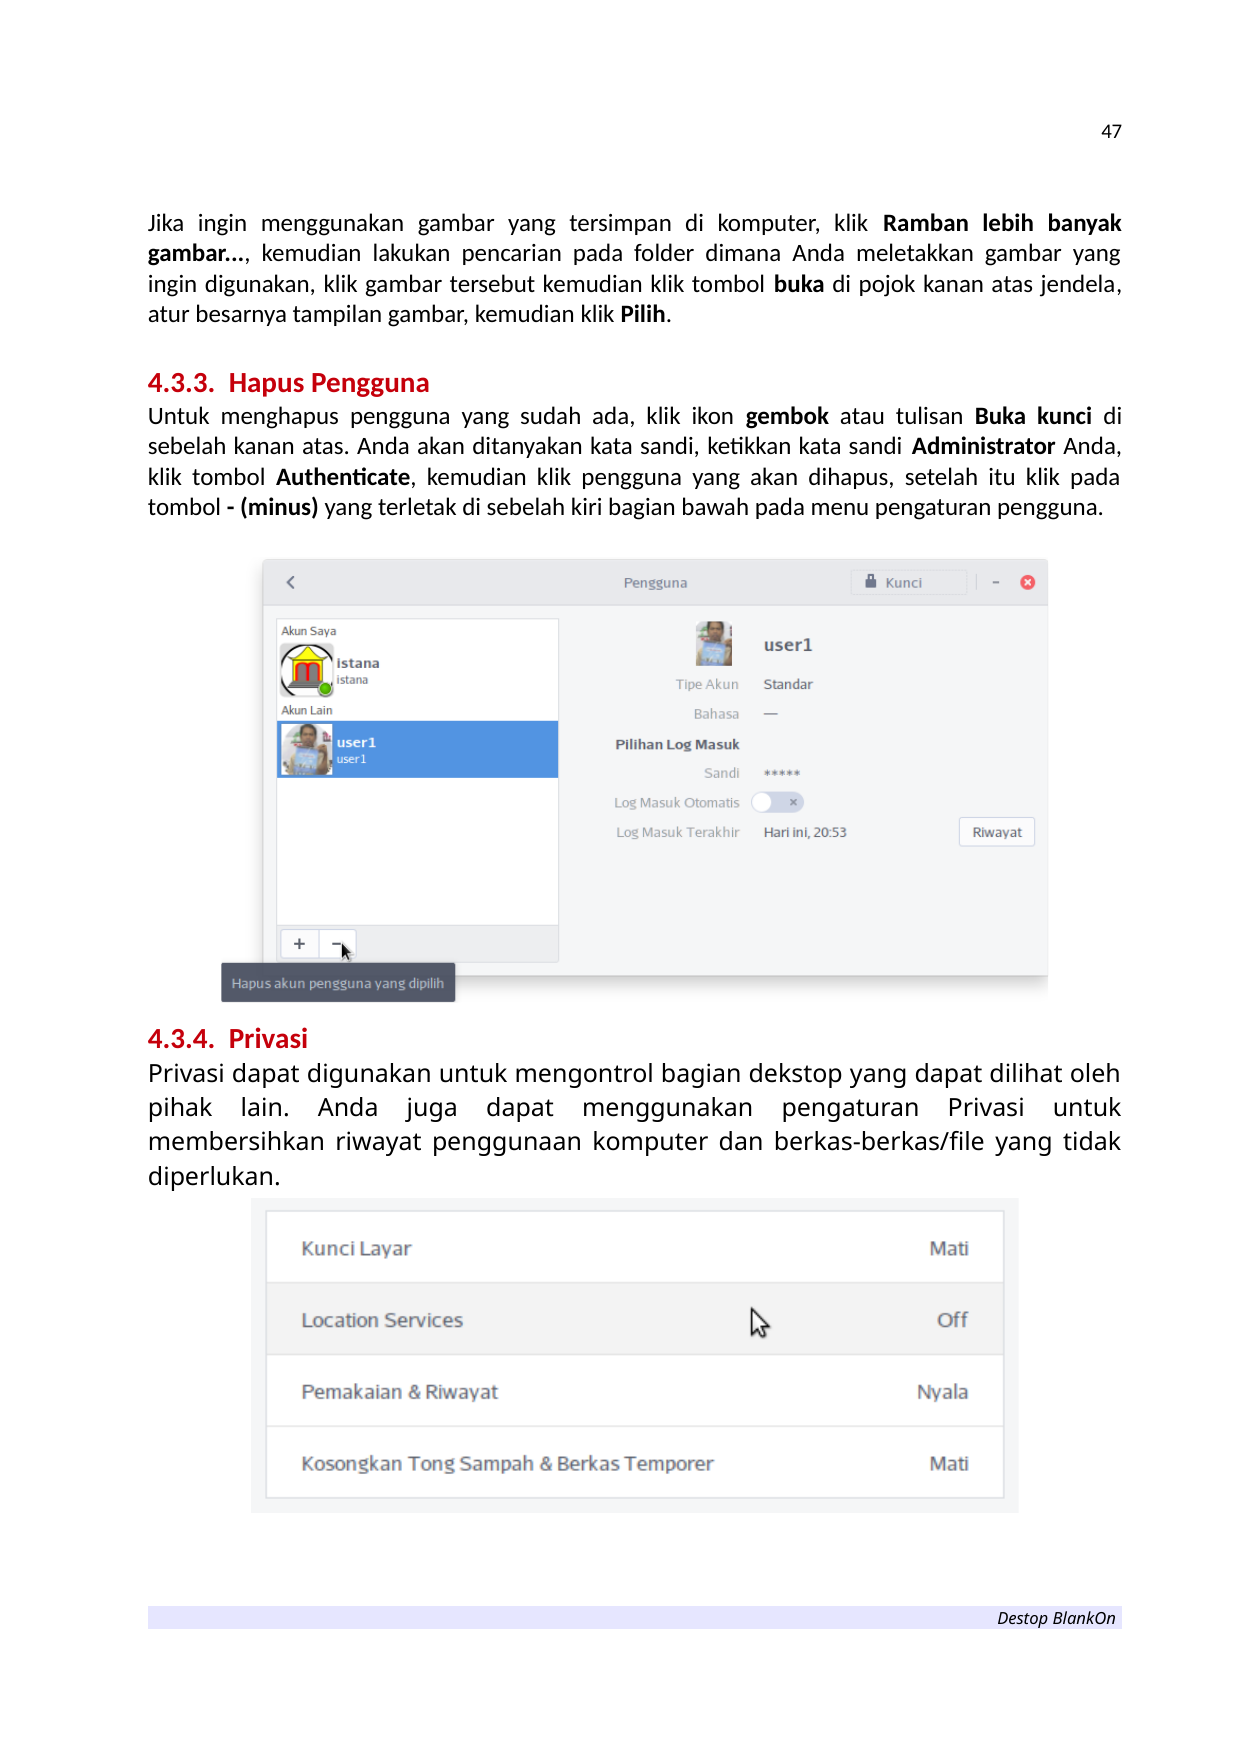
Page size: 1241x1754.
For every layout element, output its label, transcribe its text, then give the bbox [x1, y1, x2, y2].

picture [221, 557, 1049, 1003]
text Untuk menghapus pengguna yang sudah ada, klik ikon gembok atau tulisan Buka kunci di sebelah kanan atas. Anda akan ditanyakan kata sandi, ketikkan kata sandi Administrator Anda, klik tombol Authenticate, kemudian klik pengguna yang akan dihapus, setelah itu klik pada tombol - (minus) yang terletak di sebelah kiri bagian bawah pada menu pengaturan pengguna. [148, 400, 1122, 522]
text Privasi dapat digunakan untuk mengontrol bagian dekstop yang dapat dilihat oleh pihak lain. Anda juga dapat menggunakan pengaturan Privasi untuk membersihkan riwayat penggunaan komputer dan berkas-berkas/file yang tidak diperlukan. [148, 1056, 1122, 1192]
text Jika ingin menggunakan gambar yang tersimpan di komputer, klik Ramban lebih banyak gambar..., kemudian lakukan pencarian pada folder dimana Anda meletakkan gambar yang ingin digunakan, klik gambar tersebut kemudian klik tombol buka di pojok kanan atas jendela, atur besarnya tampilan gambar, kemudian klik Pilih. [148, 207, 1122, 329]
subtitle Hapus Pengguna [148, 364, 1122, 400]
subtitle Privasi [148, 557, 1122, 1056]
picture [251, 1198, 1019, 1513]
